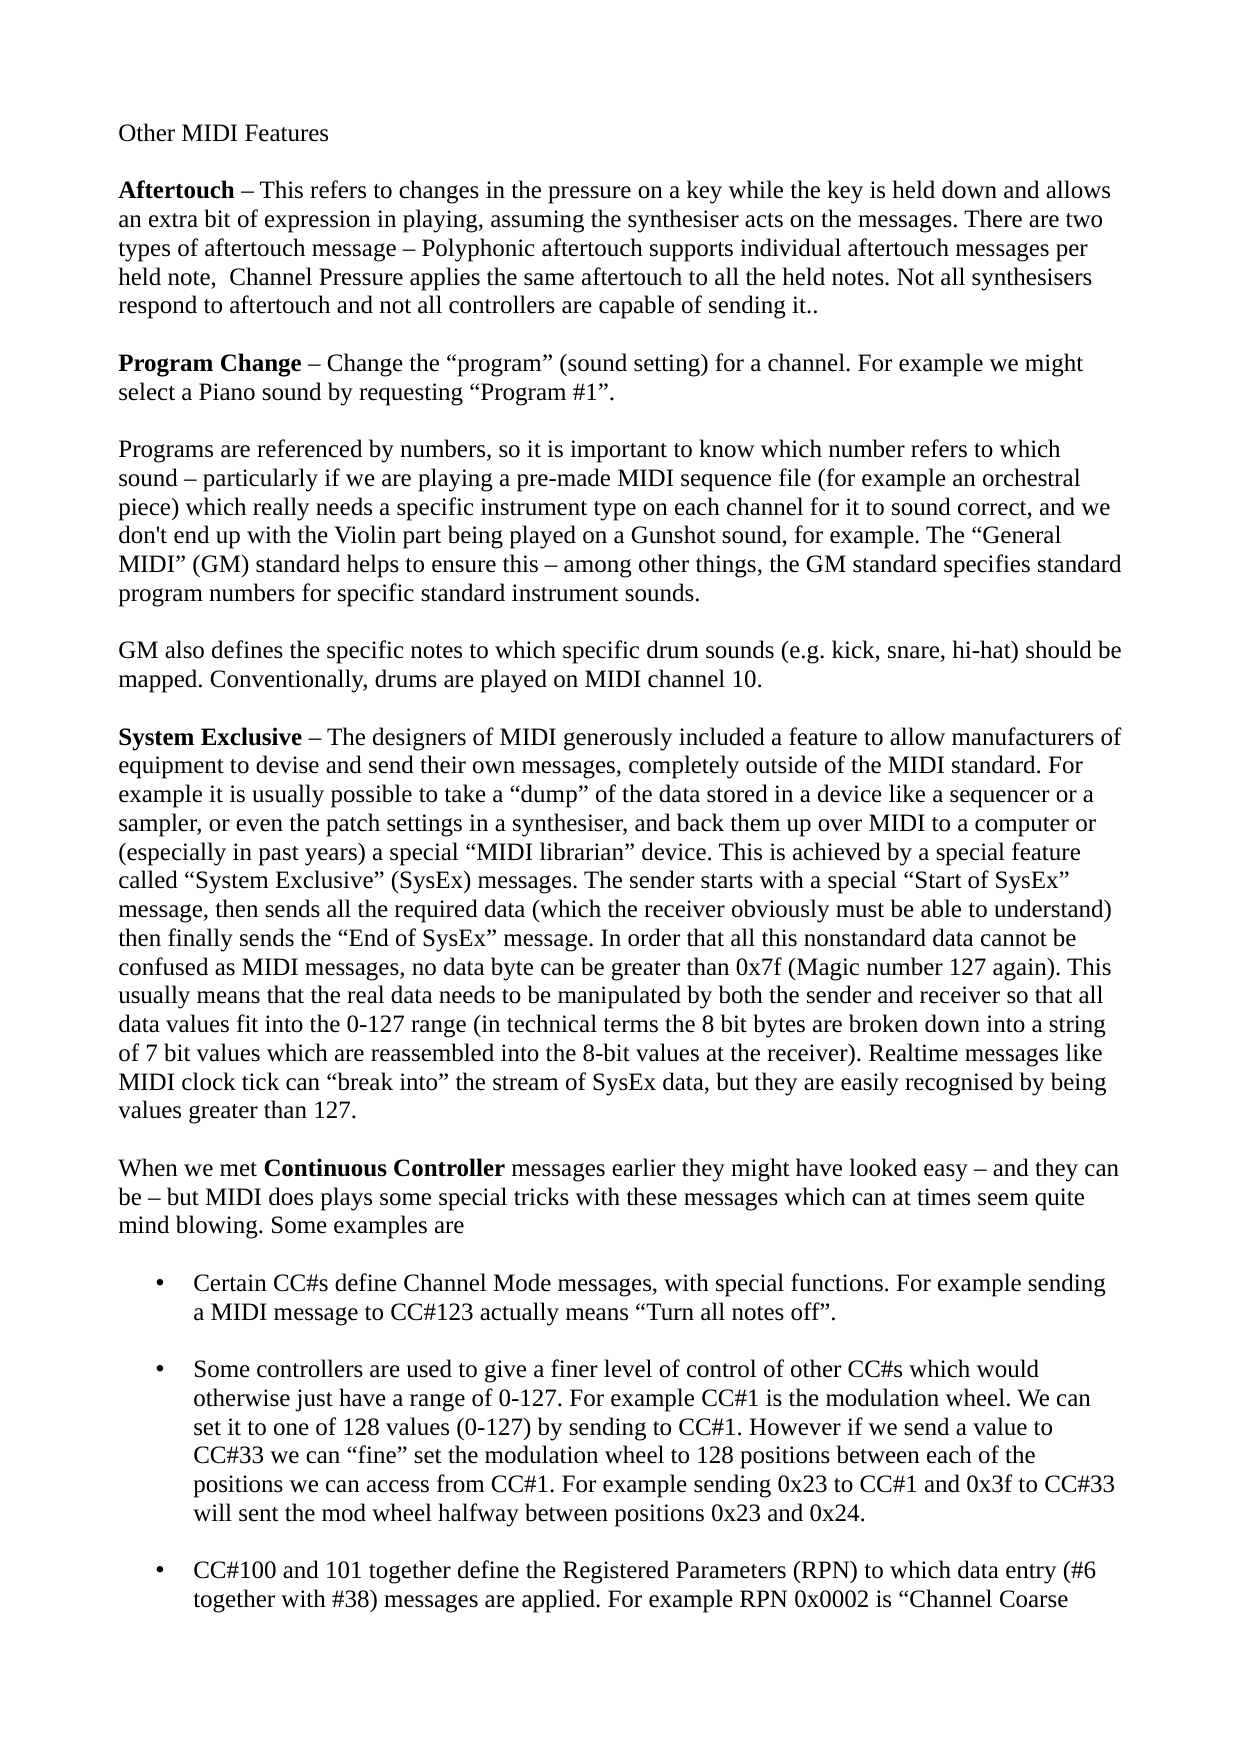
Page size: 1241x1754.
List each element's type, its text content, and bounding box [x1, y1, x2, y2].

text Aftertouch – This refers to changes in the pressure on a key while the key is held down and allows an extra bit of expression in playing, assuming the synthesiser acts on the messages. There are two types of aftertouch message – Polyphonic aftertouch supports individual aftertouch messages per held note, Channel Pressure applies the same aftertouch to all the held notes. Not all synthesisers respond to aftertouch and not all controllers are capable of sending it.. [118, 176, 1122, 319]
text Program Change – Change the “program” (sound setting) for a channel. For example we might select a Piano sound by requesting “Program #1”. [118, 348, 1122, 406]
text System Exclusive – The designers of MIDI generously included a feature to allow manufacturers of equipment to devise and send their own messages, completely outside of the MIDI standard. For example it is usually possible to take a “dump” of the data stored in a device like a sequencer or a sampler, or even the patch settings in a synthesiser, and back them up over MIDI to a computer or (especially in past years) a special “MIDI librarian” device. This is achieved by a special feature called “System Exclusive” (SysEx) messages. The sender starts with a special “Start of SysEx” message, then sends all the required data (which the receiver obviously must be able to understand) then finally sends the “End of SysEx” message. In order that all this nonstandard data cannot be confused as MIDI messages, no data byte can be greater than 0x7f (Magic number 127 again). This usually means that the real data needs to be manipulated by both the sender and receiver so that all data values fit into the 0-127 range (in technical terms the 8 bit bytes are broken down into a string of 7 bit values which are reassembled into the 8-bit values at the receiver). Realtime messages like MIDI clock tick can “break into” the stream of SysEx data, but they are easily recognised by being values greater than 127. [118, 722, 1122, 1124]
list Certain CC#s define Channel Mode messages, with special functions. For example sending a MIDI message to CC#123 actually means “Turn all notes off”. [156, 1268, 1122, 1326]
text Programs are referenced by numbers, so it is important to know which number refers to which sound – particularly if we are playing a pre-made MIDI sequence file (for example an orchestral piece) which really needs a specific instrument type on each channel for it to sound correct, and we don't end up with the Violin part being played on a Gunshot sound, for example. The “General MIDI” (GM) standard helps to ensure this – among other things, the GM standard specifies standard program numbers for specific standard instrument sounds. [118, 434, 1122, 607]
text When we met Continuous Controller messages earlier they might have looked easy – and they can be – but MIDI does plays some special tricks with these messages which can at times seem quite mind blowing. Some examples are [118, 1153, 1122, 1239]
text GM also defines the specific notes to which specific drum sounds (e.g. kick, snare, hi-hat) should be mapped. Conventionally, drums are played on MIDI channel 10. [118, 636, 1122, 693]
text Other MIDI Features [118, 118, 1122, 147]
list Some controllers are used to give a finer level of control of other CC#s which would otherwise just have a range of 0-127. For example CC#1 is the modulation wheel. We can set it to one of 128 values (0-127) by sending to CC#1. However if we send a value to CC#33 we can “fine” set the modulation wheel to 128 positions between each of the positions we can access from CC#1. For example sending 0x23 to CC#1 and 0x3f to CC#33 will sent the mod wheel halfway between positions 0x23 and 0x24. [156, 1354, 1122, 1527]
list CC#100 and 101 together define the Registered Parameters (RPN) to which data entry (#6 together with #38) messages are applied. For example RPN 0x0002 is “Channel Coarse [156, 1556, 1122, 1613]
